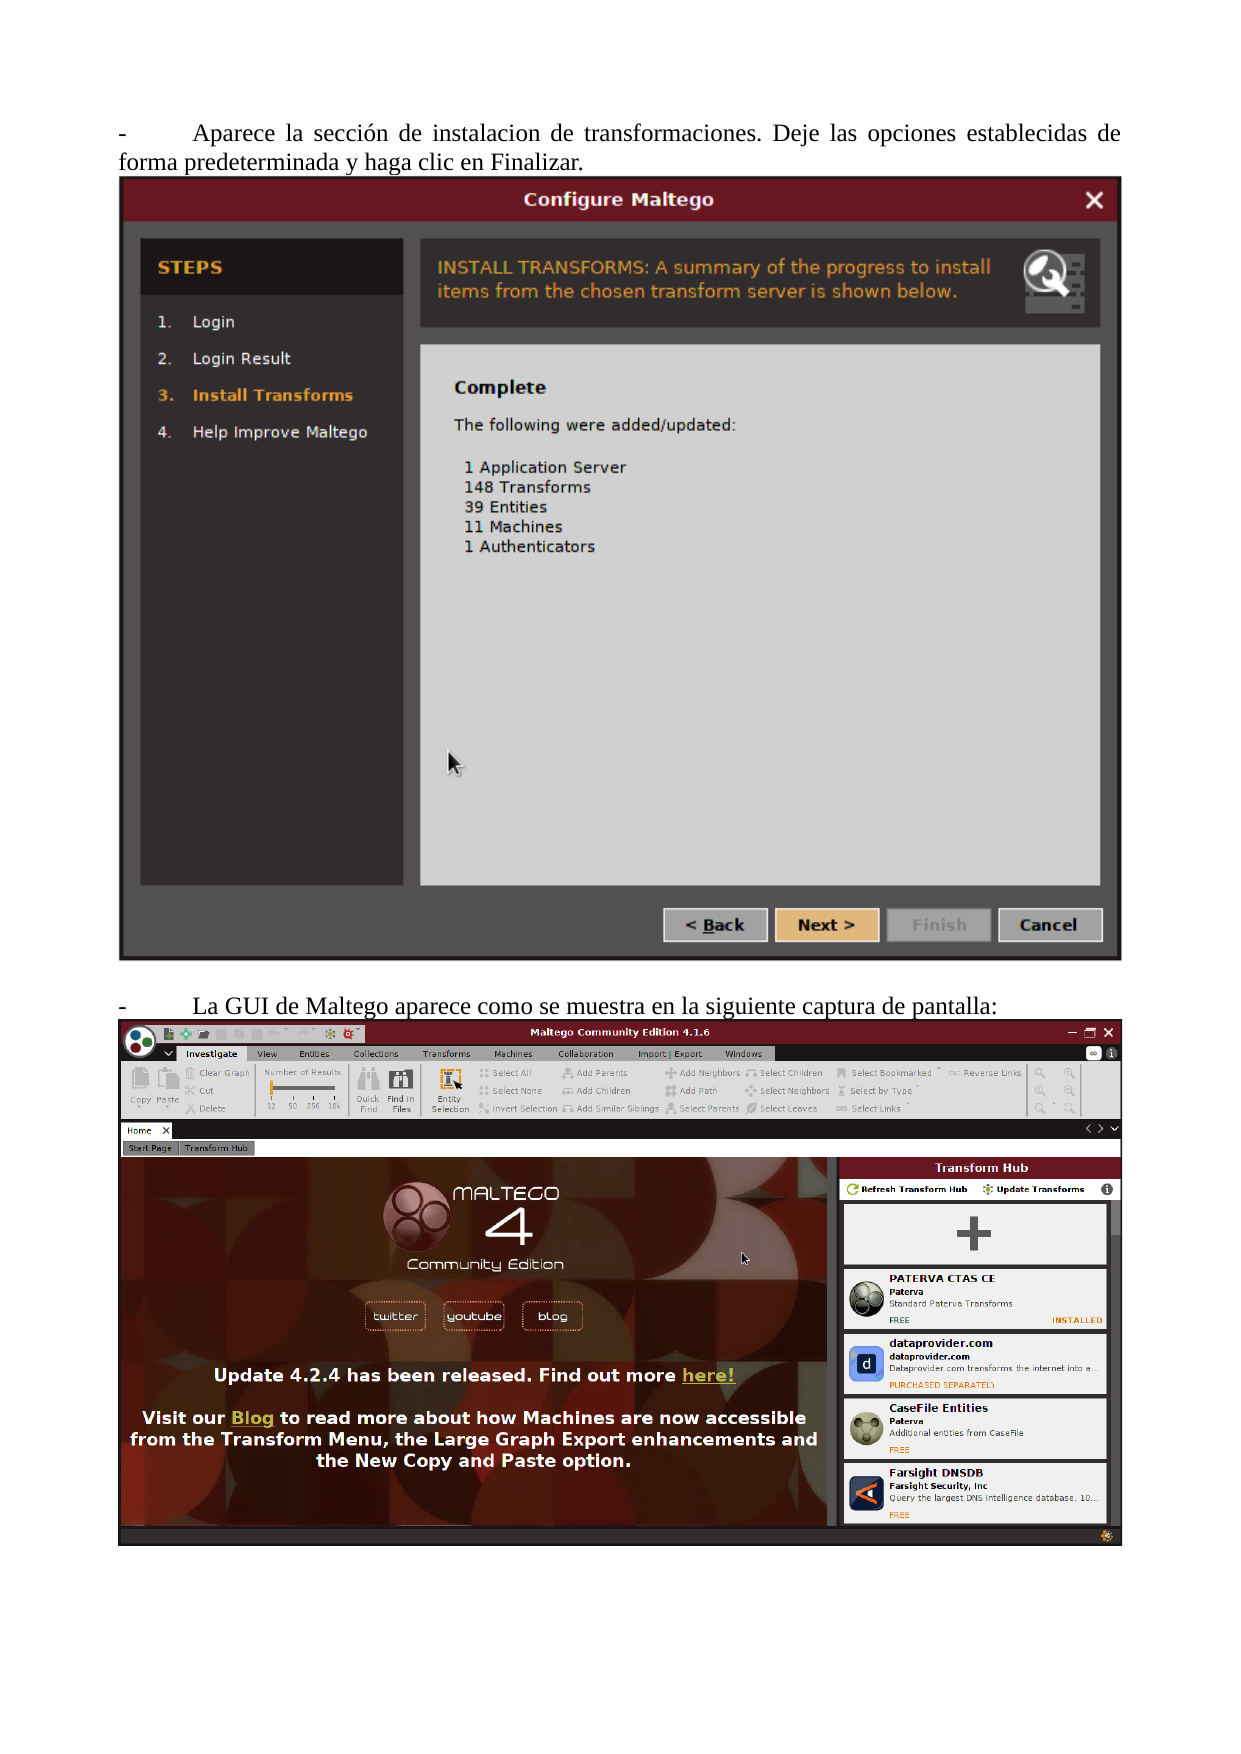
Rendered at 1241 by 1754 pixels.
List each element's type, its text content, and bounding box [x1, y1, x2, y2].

picture [118, 175, 1123, 962]
picture [118, 1019, 1123, 1546]
text - Aparece la sección de instalacion de transformaciones. Deje las opciones establecidas de forma predeterminada y haga clic en Finalizar. [118, 118, 1122, 175]
text - La GUI de Maltego aparece como se muestra en la siguiente captura de pantalla: [118, 991, 1122, 1019]
